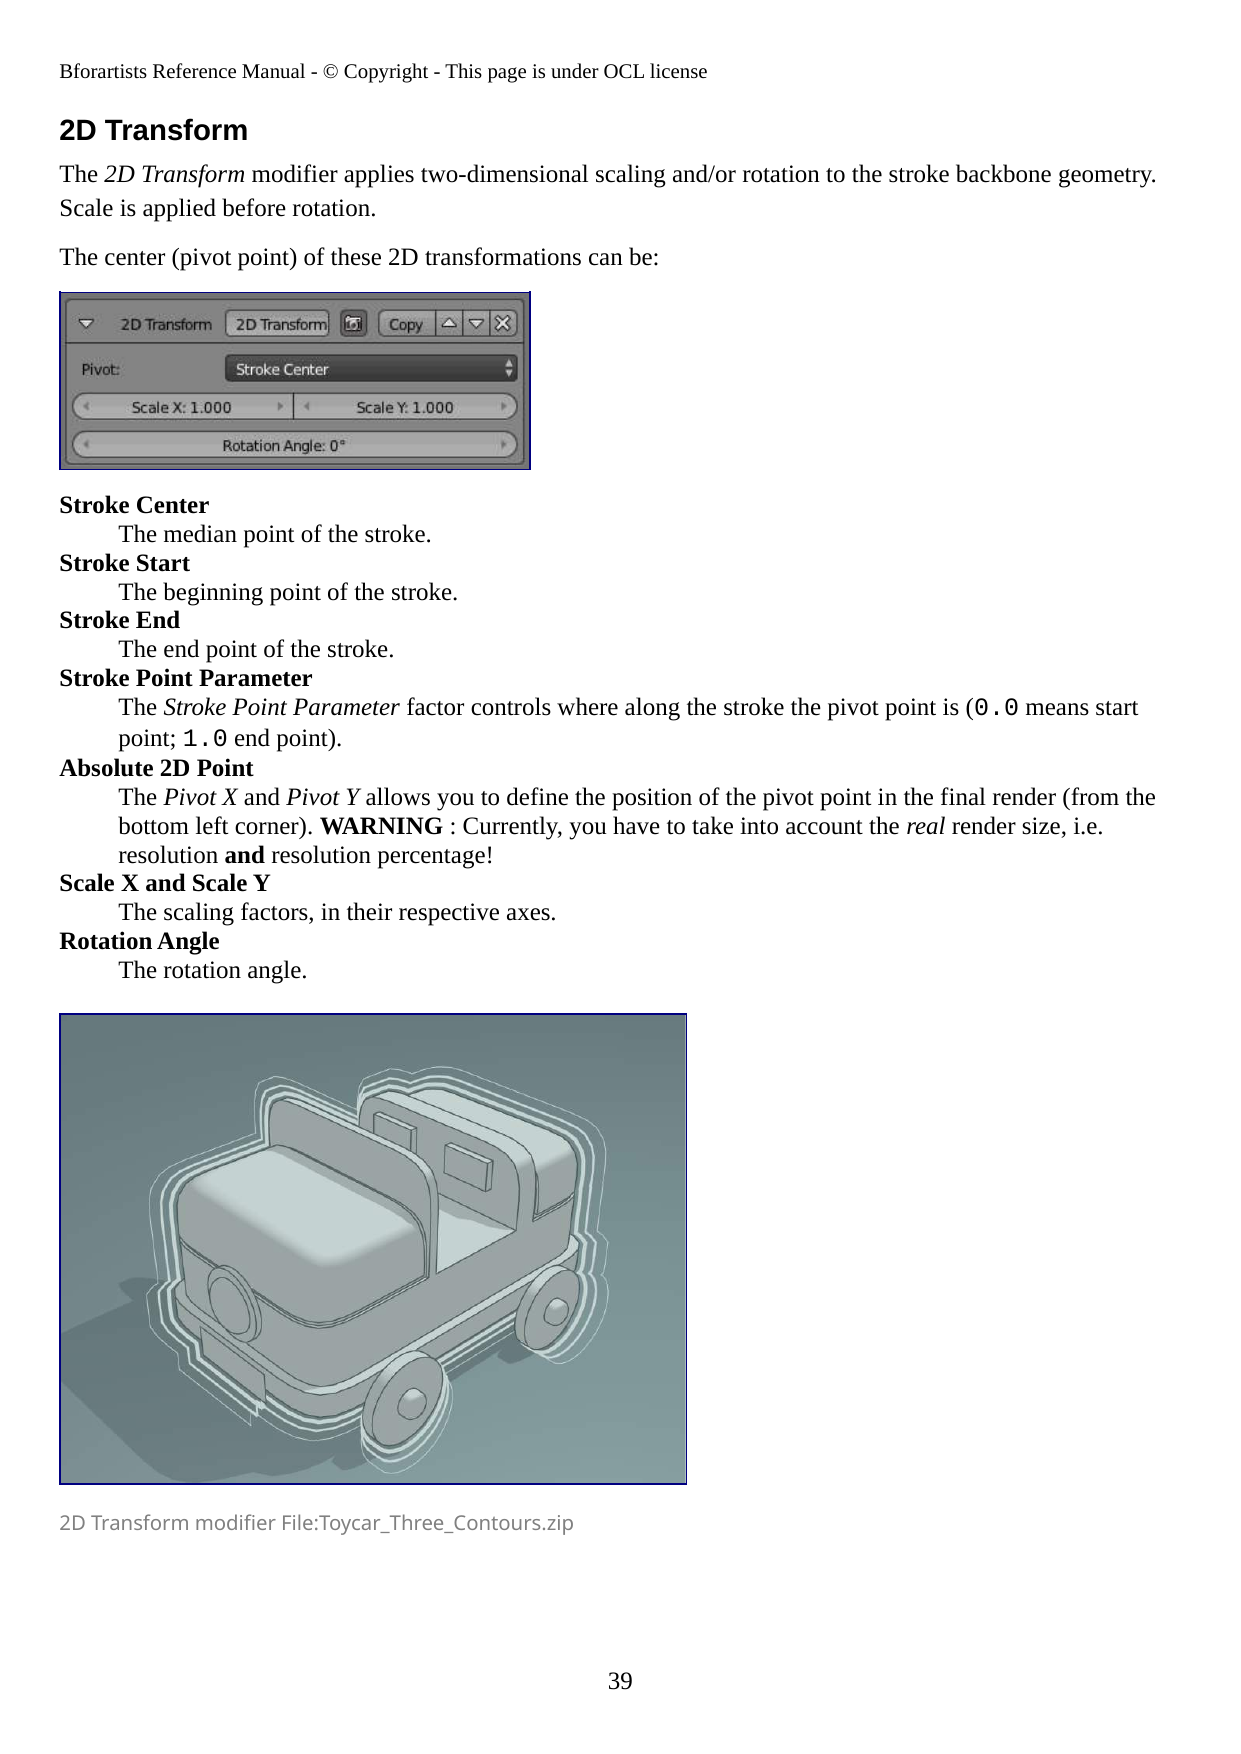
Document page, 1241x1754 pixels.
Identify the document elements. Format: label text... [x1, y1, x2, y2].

list The Pivot X and Pivot Y allows you to define the position of the pivot point in the final render (from the bottom left corner). WARNING : Currently, you have to take into account the real render size, i.e. resolution and resolution percentage! [118, 782, 1181, 868]
subtitle Stroke End [59, 606, 1181, 634]
subtitle 2D Transform [59, 113, 1181, 146]
subtitle Rotation Angle [59, 926, 1181, 955]
subtitle Absolute 2D Point [59, 753, 1181, 782]
subtitle Stroke Center [59, 491, 1181, 519]
subtitle Stroke Point Parameter [59, 663, 1181, 692]
list The median point of the stroke. [118, 519, 1181, 548]
list The scaling factors, in their respective axes. [118, 897, 1181, 926]
list The end point of the stroke. [118, 634, 1181, 663]
list The Stroke Point Parameter factor controls where along the stroke the pivot point is (0.0 means start point; 1.0 end point). [118, 692, 1181, 753]
list The rotation angle. [118, 955, 1181, 983]
text 2D Transform modifier File:Toycar_Three_Contours.zip [59, 1505, 1181, 1536]
text The 2D Transform modifier applies two-dimensional scaling and/or rotation to the stroke backbone geometry. Scale is applied before rotation. [59, 159, 1181, 222]
picture [61, 293, 529, 469]
picture [61, 1015, 686, 1483]
subtitle Stroke Start [59, 548, 1181, 577]
text The center (pivot point) of these 2D transformations can be: [59, 242, 1181, 271]
subtitle Scale X and Scale Y [59, 868, 1181, 897]
list The beginning point of the stroke. [118, 577, 1181, 606]
